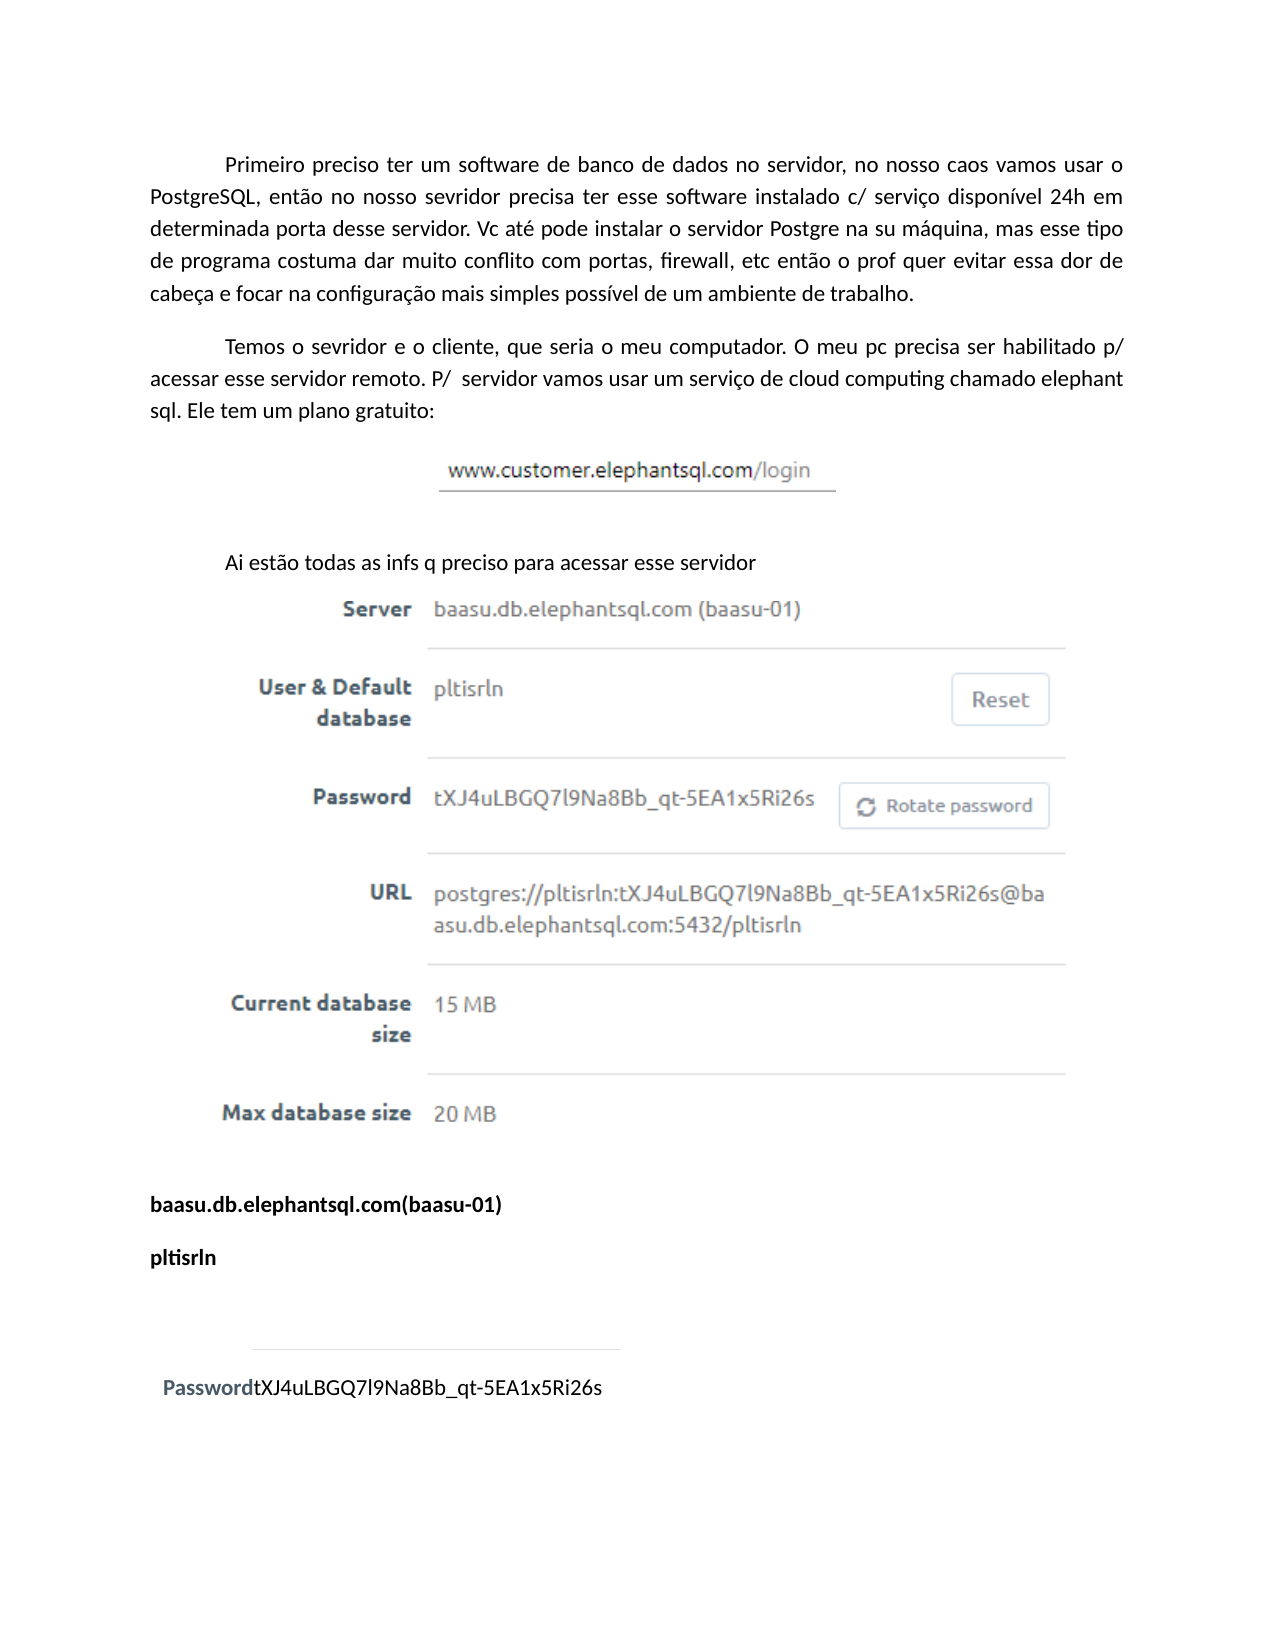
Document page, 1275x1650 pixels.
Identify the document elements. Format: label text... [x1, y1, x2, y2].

text pltisrln [150, 1243, 1125, 1271]
picture [439, 449, 836, 492]
table_header Password [150, 1349, 253, 1421]
text baasu.db.elephantsql.com(baasu-01) [150, 1190, 1125, 1218]
text Primeiro preciso ter um software de banco de dados no servidor, no nosso caos vamos usar o PostgreSQL, então no nosso sevridor precisa ter esse software instalado c/ serviço disponível 24h em determinada porta desse servidor. Vc até pode instalar o servidor Postgre na su máquina, mas esse tipo de programa costuma dar muito conflito com portas, firewall, etc então o prof quer evitar essa dor de cabeça e focar na configuração mais simples possível de um ambiente de trabalho. [150, 150, 1125, 307]
table_header tXJ4uLBGQ7l9Na8Bb_qt-5EA1x5Ri26s [253, 1350, 620, 1421]
picture [207, 601, 1068, 1133]
text Temos o sevridor e o cliente, que seria o meu computador. O meu pc precisa ser habilitado p/ acessar esse servidor remoto. P/ servidor vamos usar um serviço de cloud computing chamado elephant sql. Ele tem um plano gratuito: [150, 332, 1125, 424]
text Ai estão todas as infs q preciso para acessar esse servidor [150, 548, 1125, 577]
